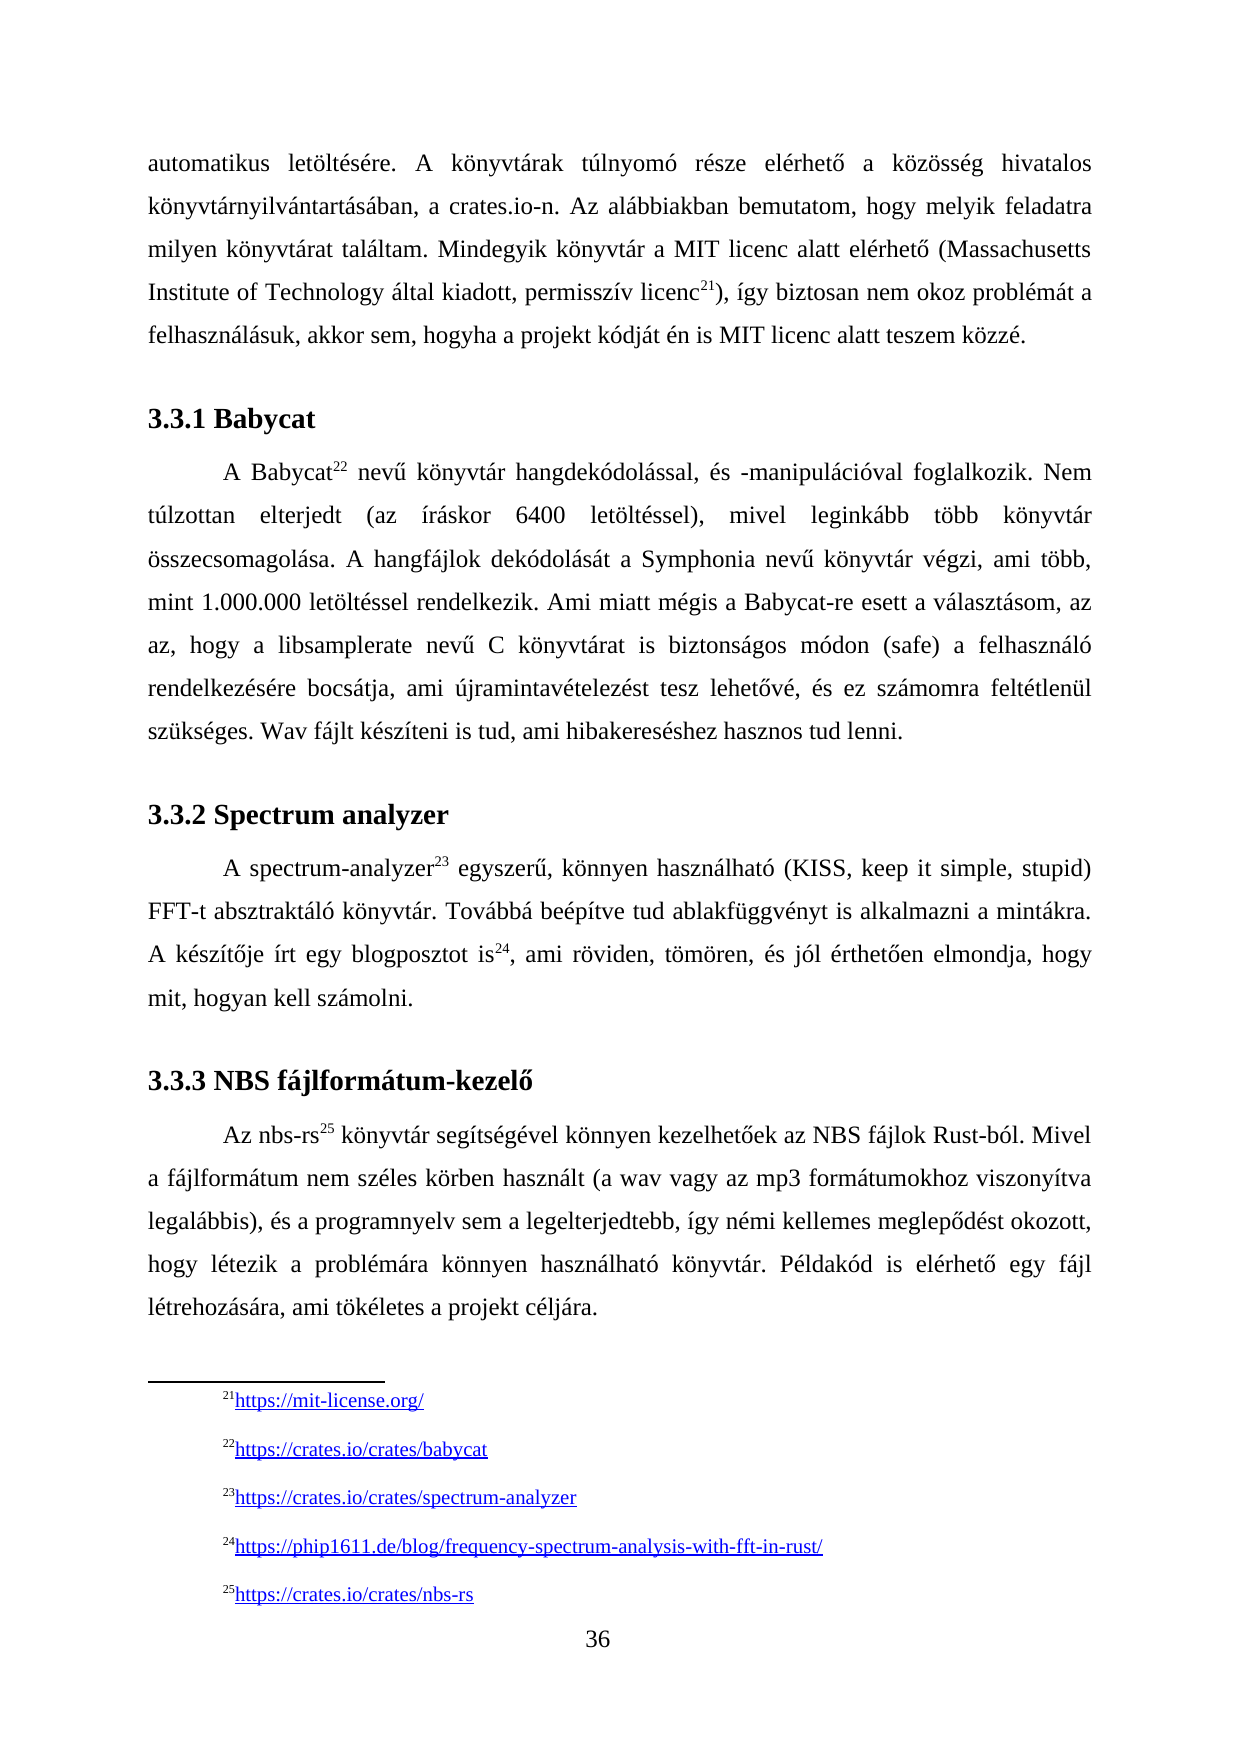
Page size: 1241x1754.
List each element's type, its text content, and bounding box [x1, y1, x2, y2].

text https://phip1611.de/blog/frequency-spectrum-analysis-with-fft-in-rust/ [148, 1534, 1092, 1558]
text automatikus letöltésére. A könyvtárak túlnyomó része elérhető a közösség hivatalos könyvtárnyilvántartásában, a crates.io-n. Az alábbiakban bemutatom, hogy melyik feladatra milyen könyvtárat találtam. Mindegyik könyvtár a MIT licenc alatt elérhető (Massachusetts Institute of Technology által kiadott, permisszív licenc), így biztosan nem okoz problémát a felhasználásuk, akkor sem, hogyha a projekt kódját én is MIT licenc alatt teszem közzé. [148, 148, 1092, 349]
subtitle Babycat [148, 401, 1092, 434]
text A Babycat nevű könyvtár hangdekódolással, és -manipulációval foglalkozik. Nem túlzottan elterjedt (az íráskor 6400 letöltéssel), mivel leginkább több könyvtár összecsomagolása. A hangfájlok dekódolását a Symphonia nevű könyvtár végzi, ami több, mint 1.000.000 letöltéssel rendelkezik. Ami miatt mégis a Babycat-re esett a választásom, az az, hogy a libsamplerate nevű C könyvtárat is biztonságos módon (safe) a felhasználó rendelkezésére bocsátja, ami újramintavételezést tesz lehetővé, és ez számomra feltétlenül szükséges. Wav fájlt készíteni is tud, ami hibakereséshez hasznos tud lenni. [148, 457, 1092, 745]
text A spectrum-analyzer egyszerű, könnyen használható (KISS, keep it simple, stupid) FFT-t absztraktáló könyvtár. Továbbá beépítve tud ablakfüggvényt is alkalmazni a mintákra. A készítője írt egy blogposztot is, ami röviden, tömören, és jól érthetően elmondja, hogy mit, hogyan kell számolni. [148, 853, 1092, 1011]
text https://crates.io/crates/nbs-rs [148, 1582, 1092, 1606]
text https://crates.io/crates/spectrum-analyzer [148, 1485, 1092, 1509]
text Az nbs-rs könyvtár segítségével könnyen kezelhetőek az NBS fájlok Rust-ból. Mivel a fájlformátum nem széles körben használt (a wav vagy az mp3 formátumokhoz viszonyítva legalábbis), és a programnyelv sem a legelterjedtebb, így némi kellemes meglepődést okozott, hogy létezik a problémára könnyen használható könyvtár. Példakód is elérhető egy fájl létrehozására, ami tökéletes a projekt céljára. [148, 1120, 1092, 1321]
text https://mit-license.org/ [148, 1388, 1092, 1412]
subtitle NBS fájlformátum-kezelő [148, 1063, 1092, 1097]
text https://crates.io/crates/babycat [148, 1437, 1092, 1461]
subtitle Spectrum analyzer [148, 797, 1092, 830]
